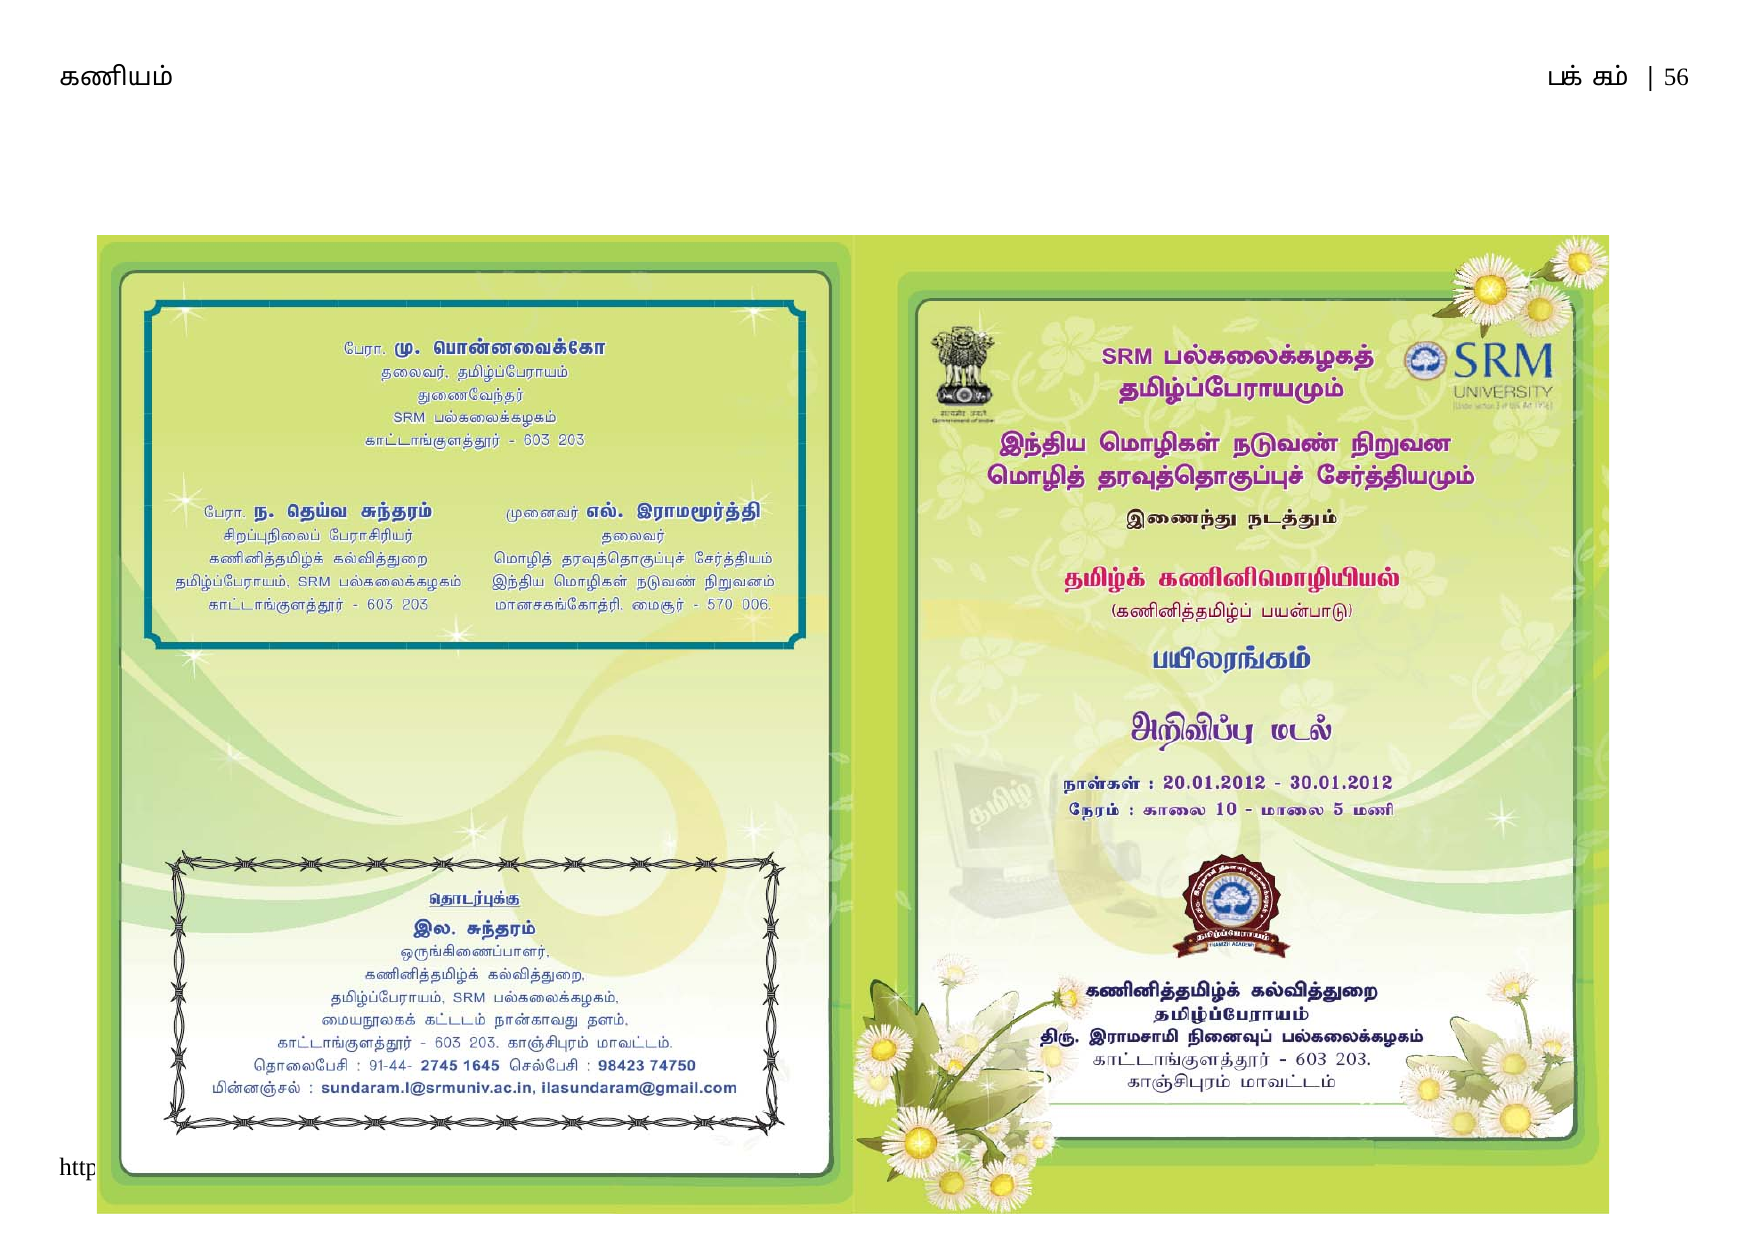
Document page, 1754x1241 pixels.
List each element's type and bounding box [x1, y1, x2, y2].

picture [96, 235, 1610, 1214]
